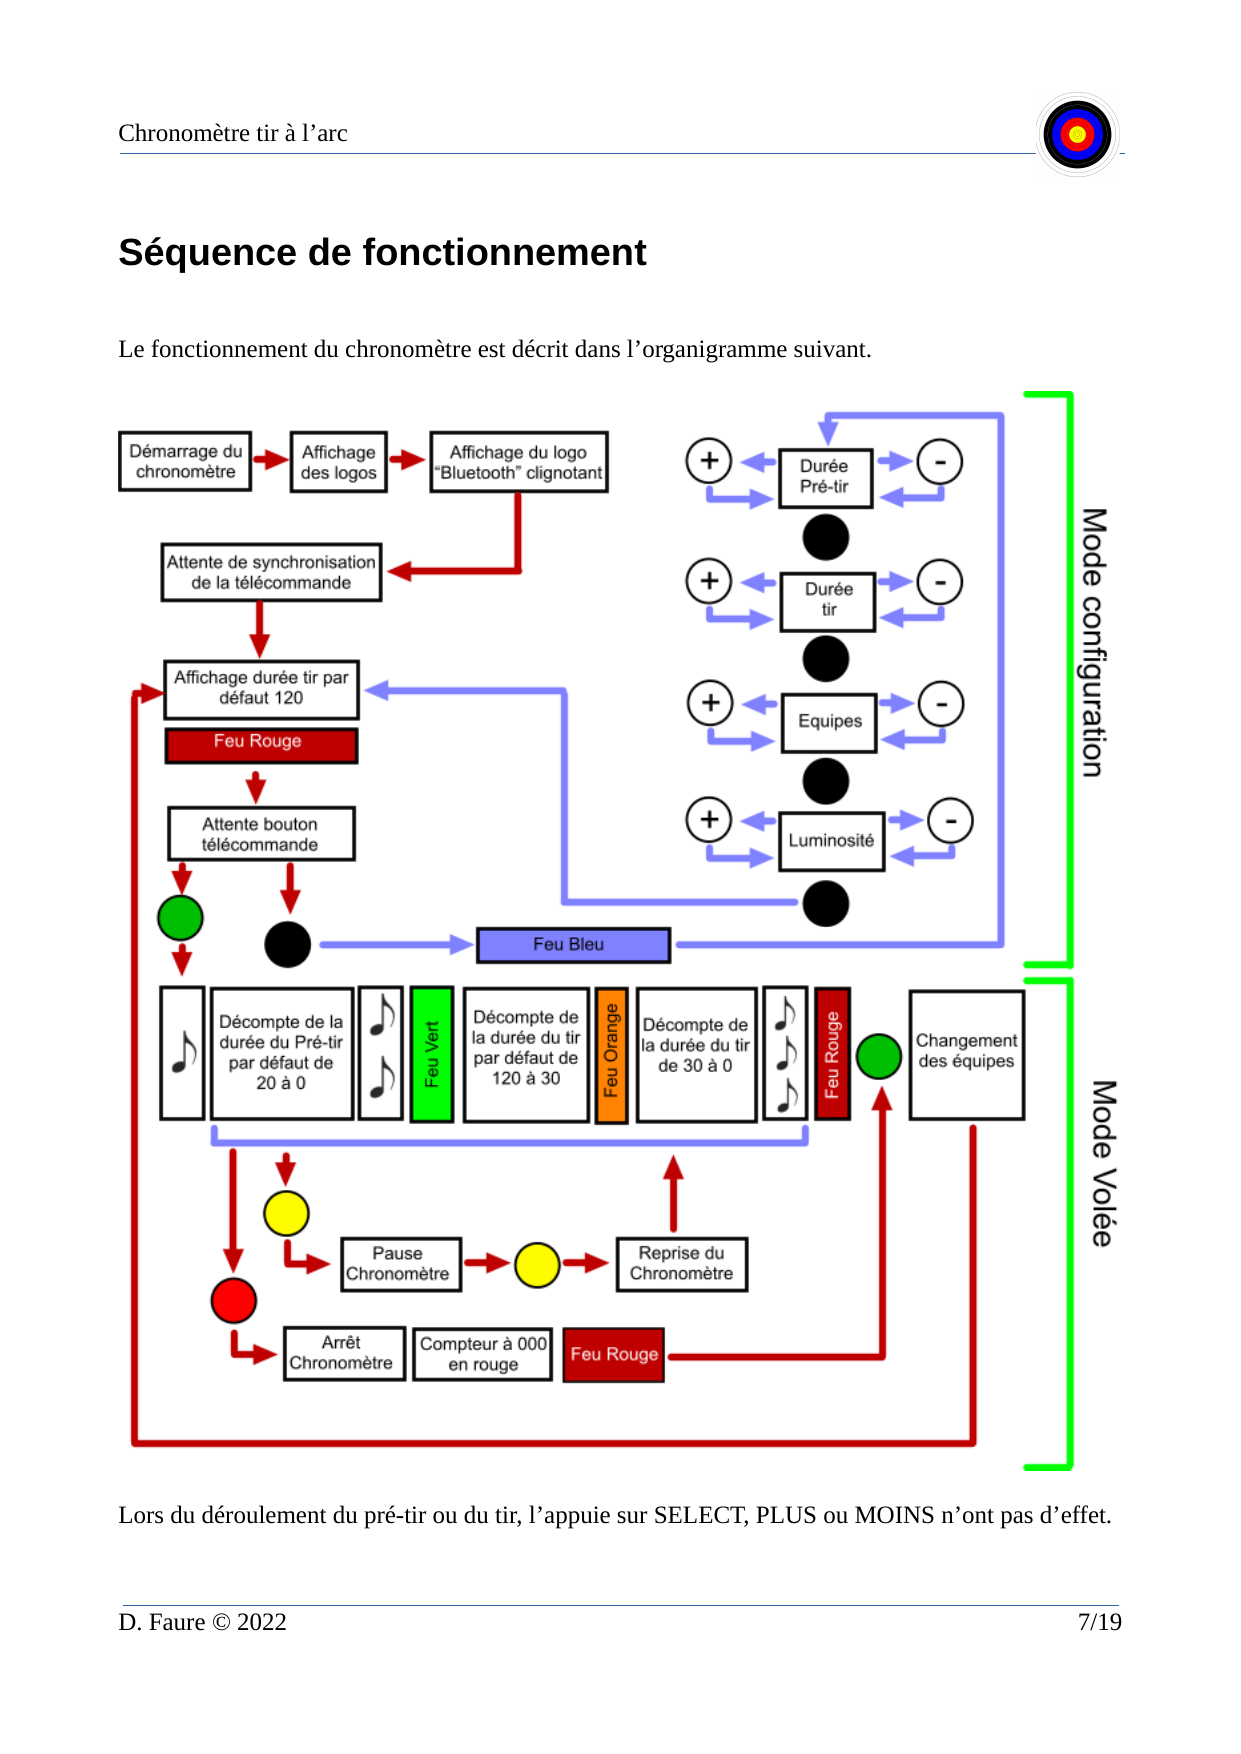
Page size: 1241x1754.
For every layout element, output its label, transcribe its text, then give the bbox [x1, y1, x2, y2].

text Lors du déroulement du pré-tir ou du tir, l’appuie sur SELECT, PLUS ou MOINS n’ont pas d’effet. [118, 1500, 1122, 1528]
picture [118, 391, 1123, 1471]
text Le fonctionnement du chronomètre est décrit dans l’organigramme suivant. [118, 334, 1122, 363]
subtitle Séquence de fonctionnement [118, 230, 1122, 274]
picture [1035, 92, 1120, 177]
